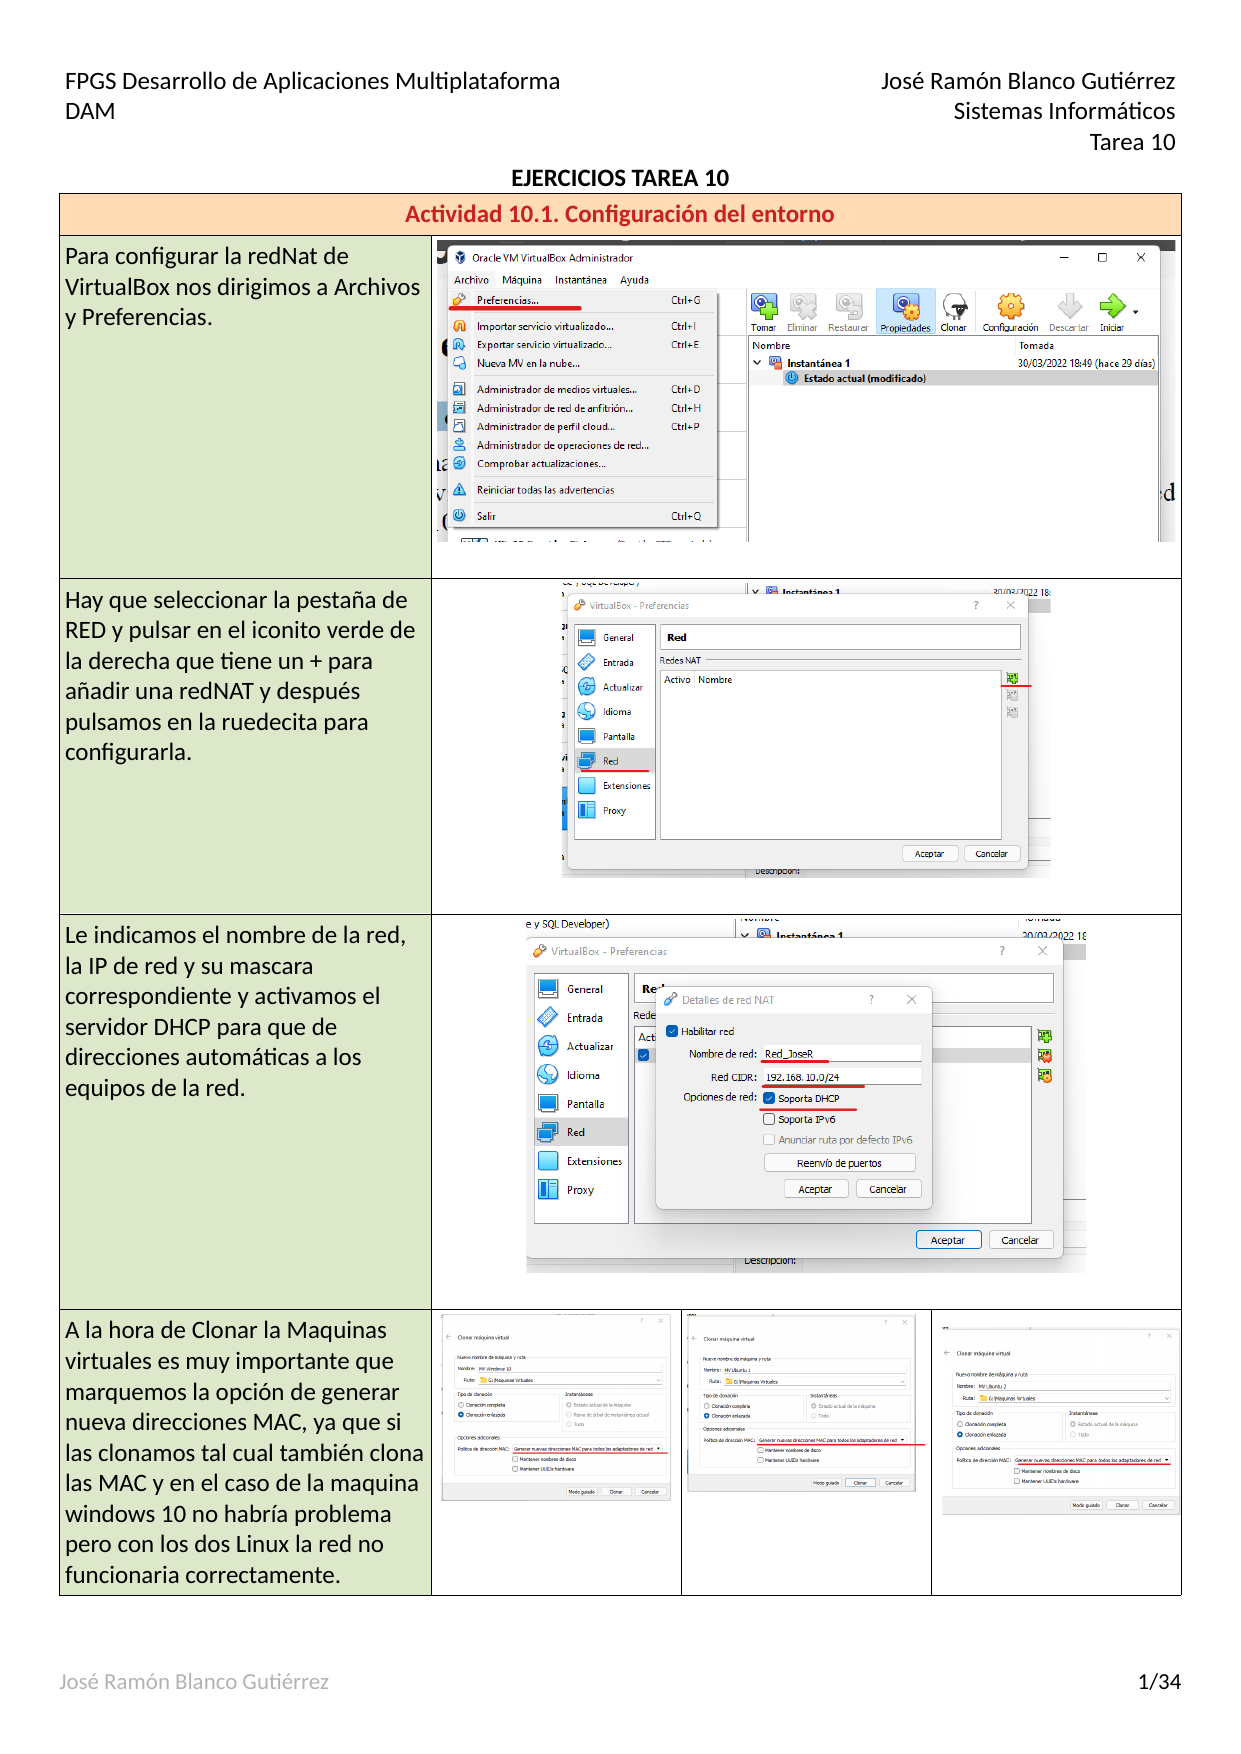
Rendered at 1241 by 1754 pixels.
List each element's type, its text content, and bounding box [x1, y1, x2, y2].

picture [562, 583, 1051, 878]
table_cell Hay que seleccionar la pestaña de RED y pulsar en el iconito verde de la derecha que tiene un + para añadir una redNAT y después pulsamos en la ruedecita para configurarla. [60, 579, 431, 913]
table_cell A la hora de Clonar la Maquinas virtuales es muy importante que marquemos la opción de generar nueva direcciones MAC, ya que si las clonamos tal cual también clona las MAC y en el caso de la maquina windows 10 no habría problema pero con los dos Linux la red no funcionaria correctamente. [60, 1310, 431, 1595]
table_cell [432, 579, 1181, 913]
text EJERCICIOS TAREA 10 [59, 162, 1181, 193]
table_cell Para configurar la redNat de VirtualBox nos dirigimos a Archivos y Preferencias. [60, 236, 431, 578]
table_cell Le indicamos el nombre de la red, la IP de red y su mascara correspondiente y activamos el servidor DHCP para que de direcciones automáticas a los equipos de la red. [60, 915, 431, 1309]
table_cell [432, 236, 1181, 578]
picture [437, 240, 1176, 542]
picture [687, 1314, 926, 1492]
table_header José Ramón Blanco Gutiérrez Sistemas Informáticos Tarea 10 [620, 59, 1181, 162]
table_header Actividad 10.1. Configuración del entorno [60, 194, 1181, 235]
table_cell [682, 1310, 931, 1595]
table_cell [432, 915, 1181, 1309]
table_header FPGS Desarrollo de Aplicaciones Multiplataforma DAM [59, 59, 620, 162]
picture [441, 1314, 672, 1501]
table_cell [932, 1310, 1181, 1595]
table_cell [432, 1310, 681, 1595]
picture [942, 1327, 1181, 1515]
picture [526, 919, 1087, 1273]
